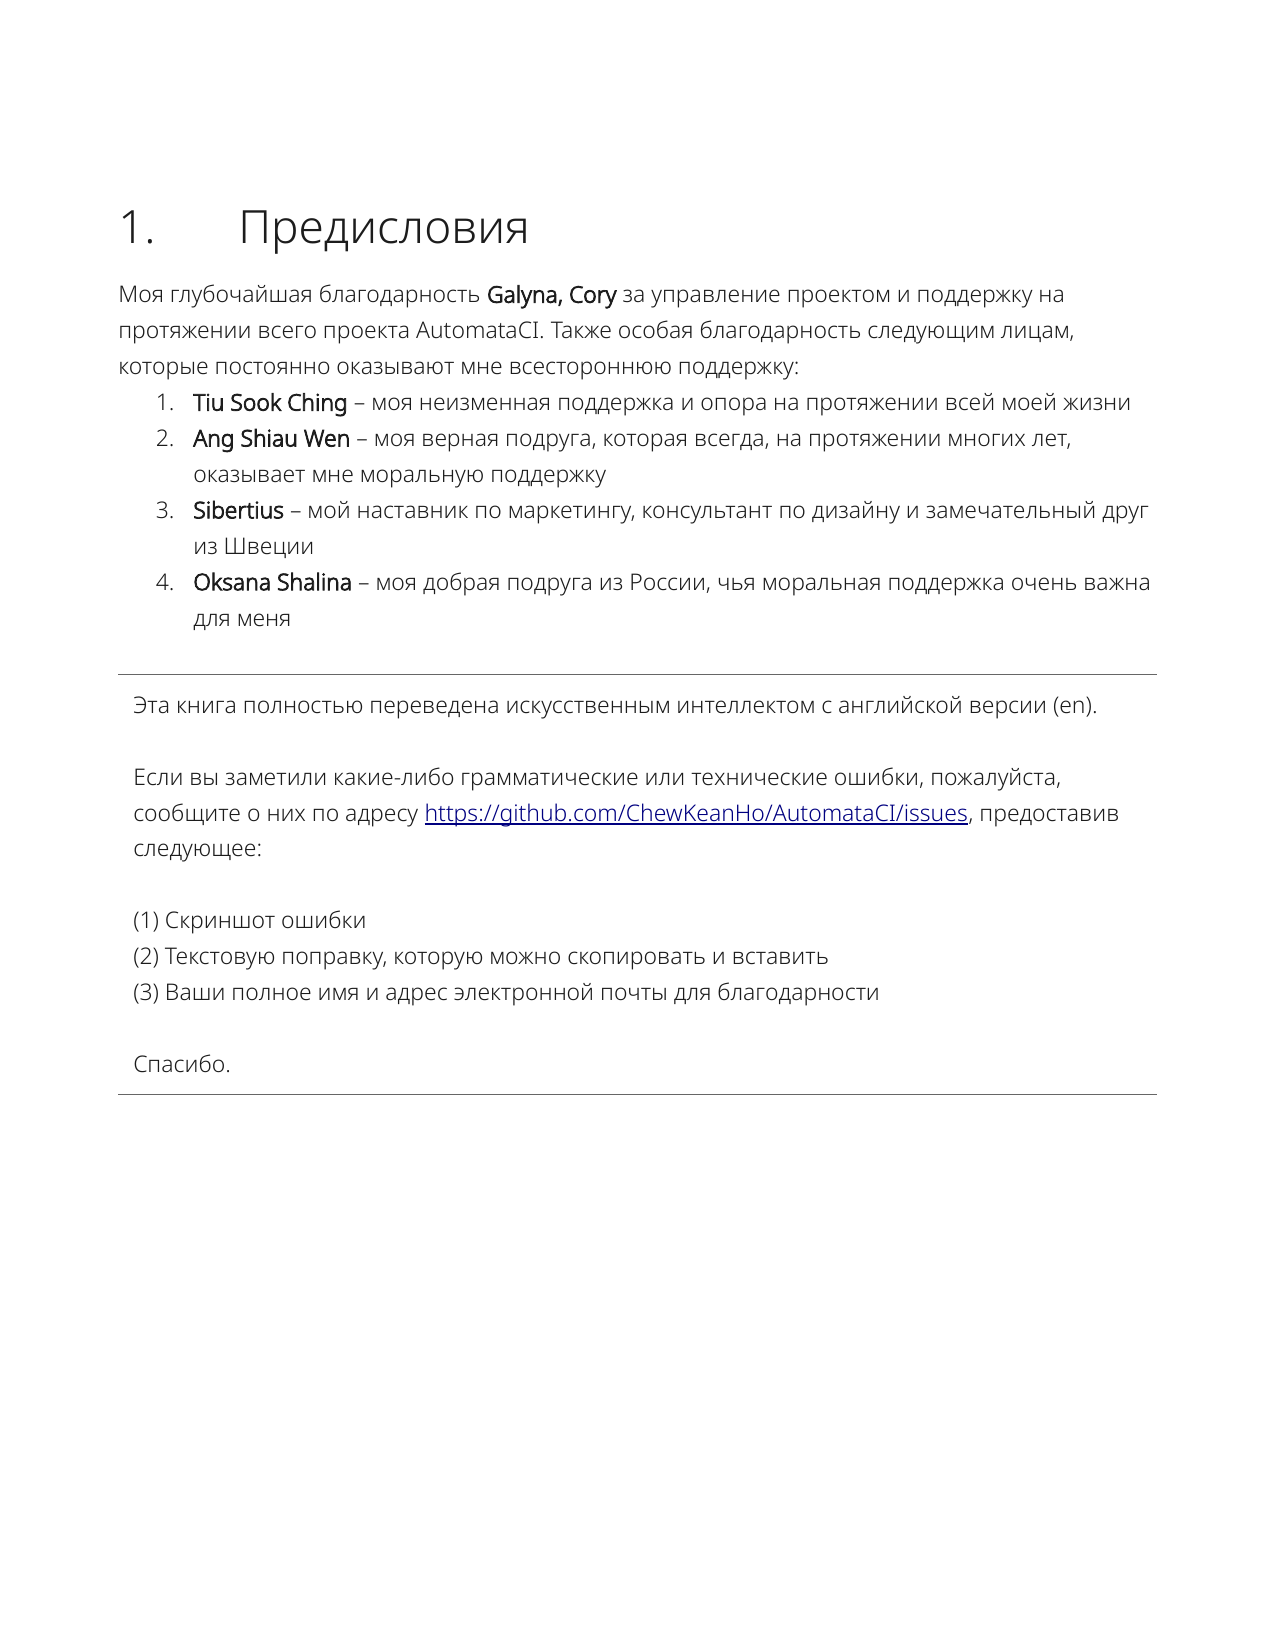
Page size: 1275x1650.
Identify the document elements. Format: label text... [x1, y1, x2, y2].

text (2) Текстовую поправку, которую можно скопировать и вставить [118, 925, 1157, 961]
text Эта книга полностью переведена искусственным интеллектом с английской версии (en). [118, 675, 1157, 720]
text (3) Ваши полное имя и адрес электронной почты для благодарности [118, 961, 1157, 1007]
text (1) Скриншот ошибки [118, 889, 1157, 925]
list Oksana Shalina – моя добрая подруга из России, чья моральная поддержка очень важна для меня [156, 566, 1157, 633]
text Моя глубочайшая благодарность Galyna, Cory за управление проектом и поддержку на протяжении всего проекта AutomataCI. Также особая благодарность следующим лицам, которые постоянно оказывают мне всестороннюю поддержку: [118, 278, 1157, 381]
list Sibertius – мой наставник по маркетингу, консультант по дизайну и замечательный друг из Швеции [156, 494, 1157, 561]
text Если вы заметили какие-либо грамматические или технические ошибки, пожалуйста, сообщите о них по адресу https://github.com/ChewKeanHo/AutomataCI/issues, предоставив следующее: [118, 745, 1157, 864]
subtitle Предисловия [118, 194, 1157, 257]
text Спасибо. [118, 1033, 1157, 1094]
list Ang Shiau Wen – моя верная подруга, которая всегда, на протяжении многих лет, оказывает мне моральную поддержку [156, 422, 1157, 489]
list Tiu Sook Ching – моя неизменная поддержка и опора на протяжении всей моей жизни [156, 386, 1157, 417]
